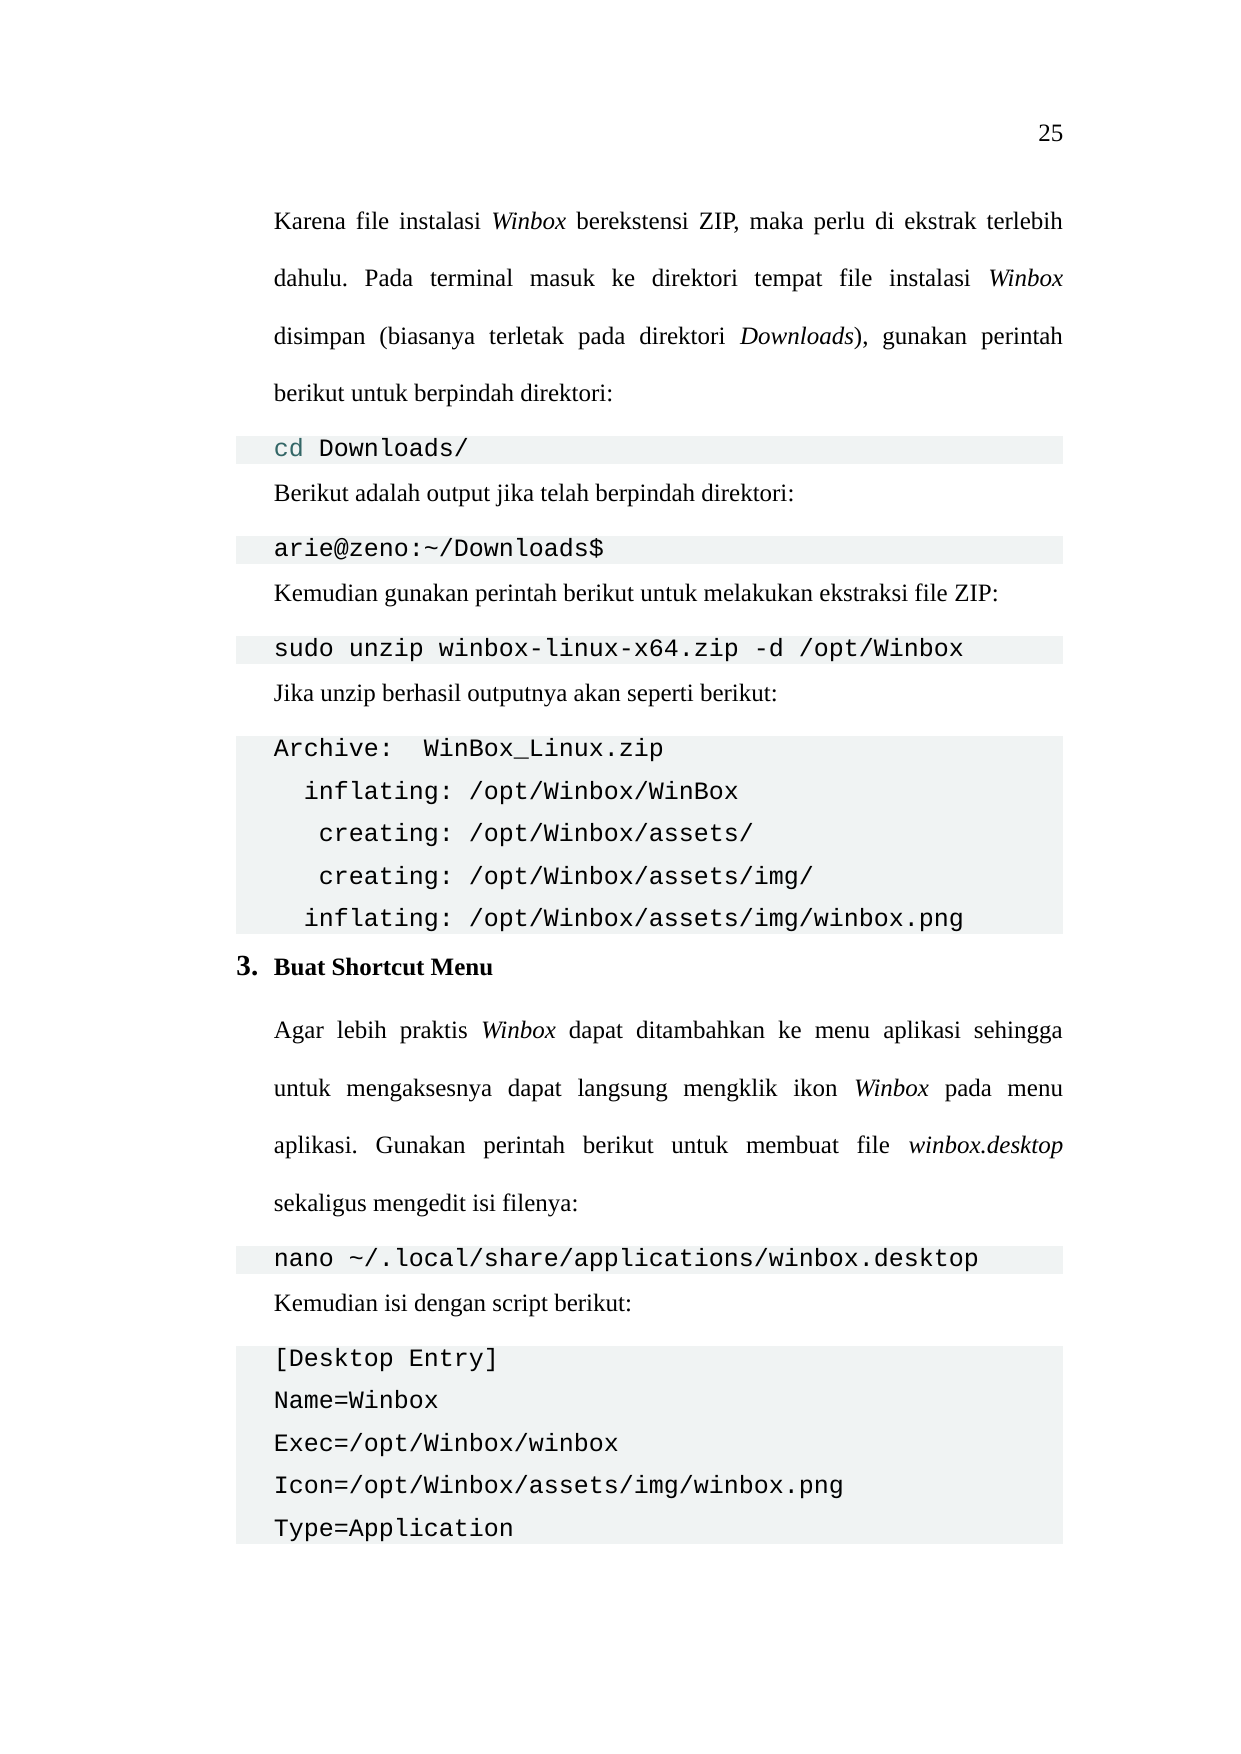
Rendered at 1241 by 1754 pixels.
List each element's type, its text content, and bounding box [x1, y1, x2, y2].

list Kemudian gunakan perintah berikut untuk melakukan ekstraksi file ZIP: [236, 578, 1063, 607]
list creating: /opt/Winbox/assets/img/ [236, 863, 1063, 892]
list Exec=/opt/Winbox/winbox [236, 1431, 1063, 1459]
list Kemudian isi dengan script berikut: [236, 1288, 1063, 1317]
list Agar lebih praktis Winbox dapat ditambahkan ke menu aplikasi sehingga untuk mengaksesnya dapat langsung mengklik ikon Winbox pada menu aplikasi. Gunakan perintah berikut untuk membuat file winbox.desktop sekaligus mengedit isi filenya: [236, 1016, 1063, 1217]
list Archive: WinBox_Linux.zip [236, 736, 1063, 764]
list Name=Winbox [236, 1388, 1063, 1416]
list sudo unzip winbox-linux-x64.zip -d /opt/Winbox [236, 636, 1063, 664]
list Jika unzip berhasil outputnya akan seperti berikut: [236, 678, 1063, 707]
list inflating: /opt/Winbox/WinBox [236, 778, 1063, 807]
list cd Downloads/ [236, 436, 1063, 464]
list creating: /opt/Winbox/assets/ [236, 821, 1063, 849]
list Buat Shortcut Menu [236, 948, 1063, 982]
list Type=Application [236, 1516, 1063, 1544]
list inflating: /opt/Winbox/assets/img/winbox.png [236, 906, 1063, 934]
list Karena file instalasi Winbox berekstensi ZIP, maka perlu di ekstrak terlebih dahulu. Pada terminal masuk ke direktori tempat file instalasi Winbox disimpan (biasanya terletak pada direktori Downloads), gunakan perintah berikut untuk berpindah direktori: [236, 206, 1063, 407]
list [Desktop Entry] [236, 1346, 1063, 1374]
list Icon=/opt/Winbox/assets/img/winbox.png [236, 1473, 1063, 1501]
list Berikut adalah output jika telah berpindah direktori: [236, 478, 1063, 507]
list arie@zeno:~/Downloads$ [236, 536, 1063, 564]
list nano ~/.local/share/applications/winbox.desktop [236, 1246, 1063, 1274]
